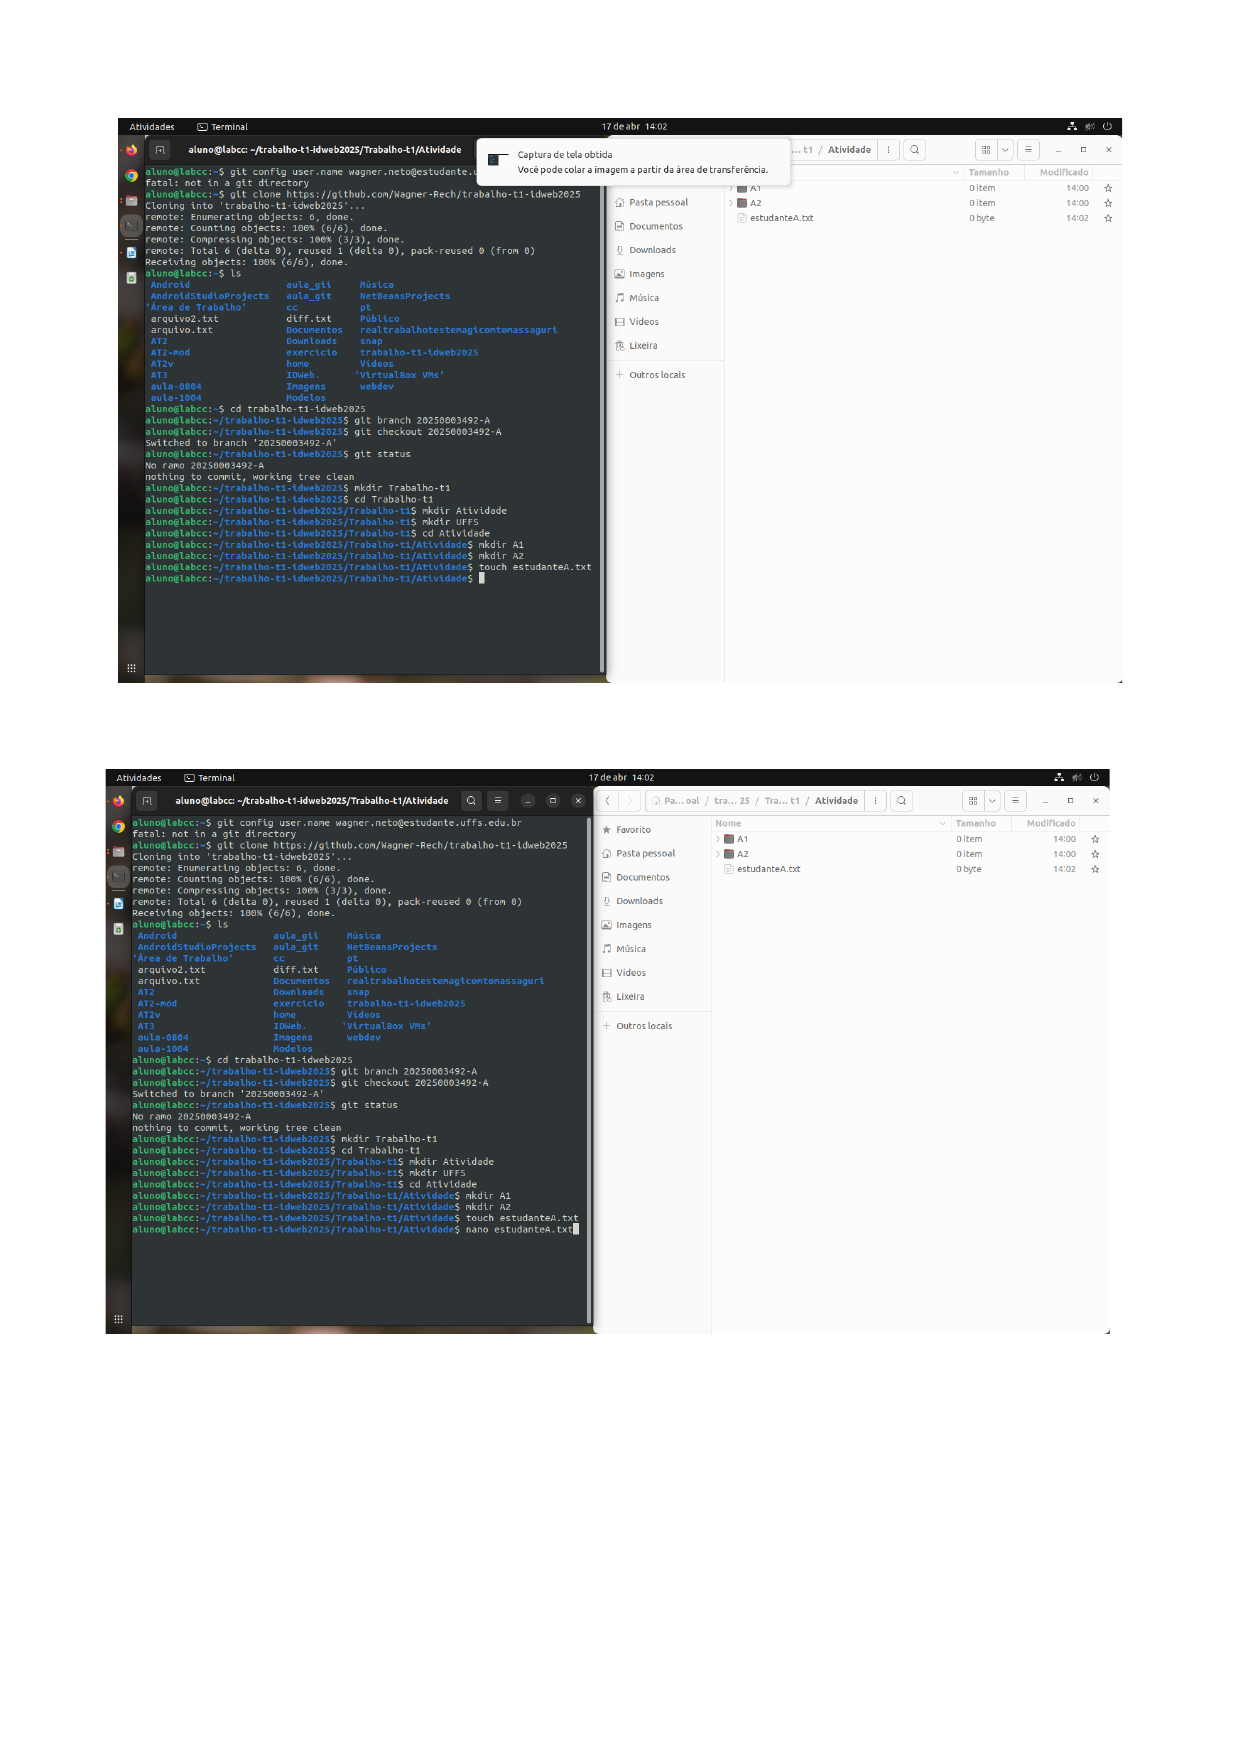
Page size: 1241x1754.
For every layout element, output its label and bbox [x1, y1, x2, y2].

picture [118, 118, 1123, 683]
picture [105, 769, 1110, 1334]
